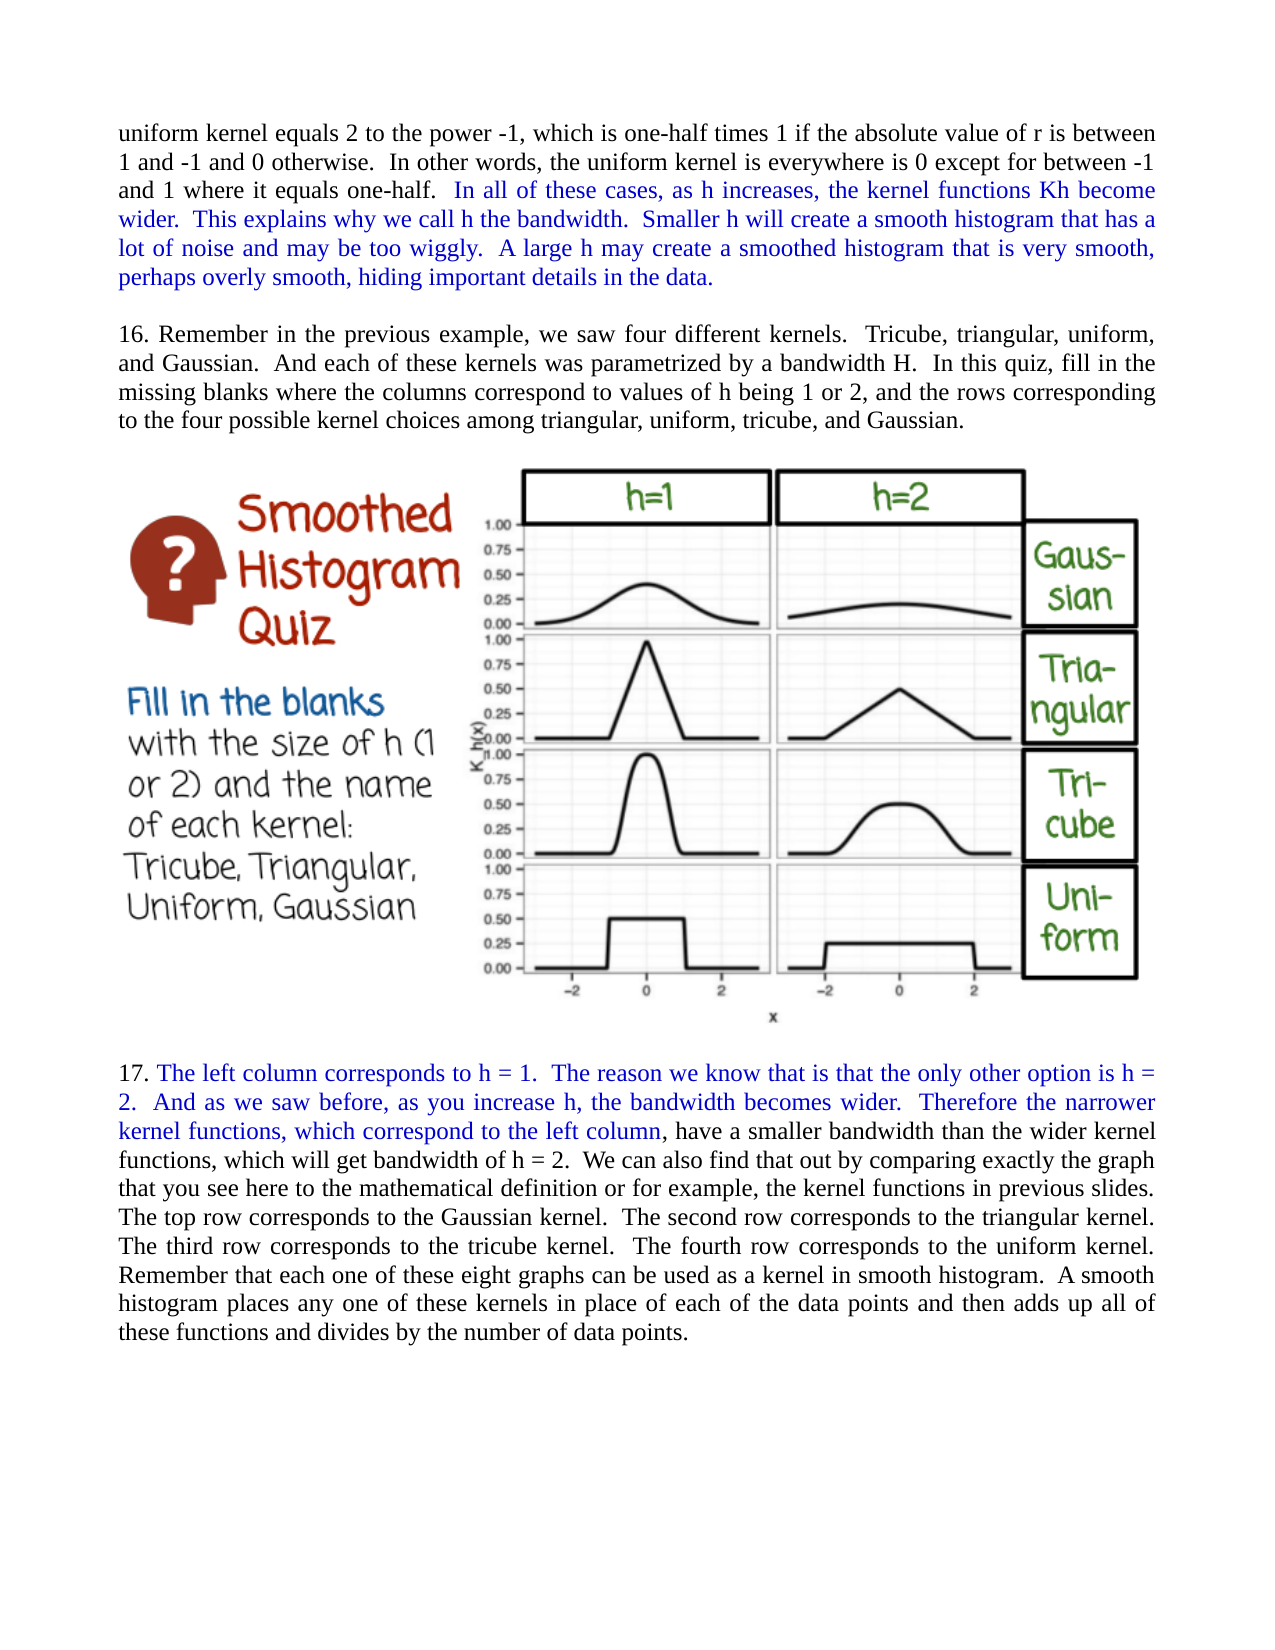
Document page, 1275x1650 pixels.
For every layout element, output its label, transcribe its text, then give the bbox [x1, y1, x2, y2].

text 17. The left column corresponds to h = 1. The reason we know that is that the only other option is h = 2. And as we saw before, as you increase h, the bandwidth becomes wider. Therefore the narrower kernel functions, which correspond to the left column, have a smaller bandwidth than the wider kernel functions, which will get bandwidth of h = 2. We can also find that out by comparing exactly the graph that you see here to the mathematical definition or for example, the kernel functions in previous slides. The top row corresponds to the Gaussian kernel. The second row corresponds to the triangular kernel. The third row corresponds to the tricube kernel. The fourth row corresponds to the uniform kernel. Remember that each one of these eight graphs can be used as a kernel in smooth histogram. A smooth histogram places any one of these kernels in place of each of the data points and then adds up all of these functions and divides by the number of data points. [118, 1058, 1157, 1346]
text 16. Remember in the previous example, we saw four different kernels. Tricube, triangular, uniform, and Gaussian. And each of these kernels was parametrized by a bandwidth H. In this quiz, fill in the missing blanks where the columns correspond to values of h being 1 or 2, and the rows corresponding to the four possible kernel choices among triangular, uniform, tricube, and Gaussian. [118, 319, 1157, 434]
text uniform kernel equals 2 to the power -1, which is one-half times 1 if the absolute value of r is between 1 and -1 and 0 otherwise. In other words, the uniform kernel is everywhere is 0 except for between -1 and 1 where it equals one-half. In all of these cases, as h increases, the kernel functions Kh become wider. This explains why we call h the bandwidth. Smaller h will create a smooth histogram that has a lot of noise and may be too wiggly. A large h may create a smoothed histogram that is very smooth, perhaps overly smooth, hiding important details in the data. [118, 118, 1157, 291]
picture [118, 463, 1157, 1030]
